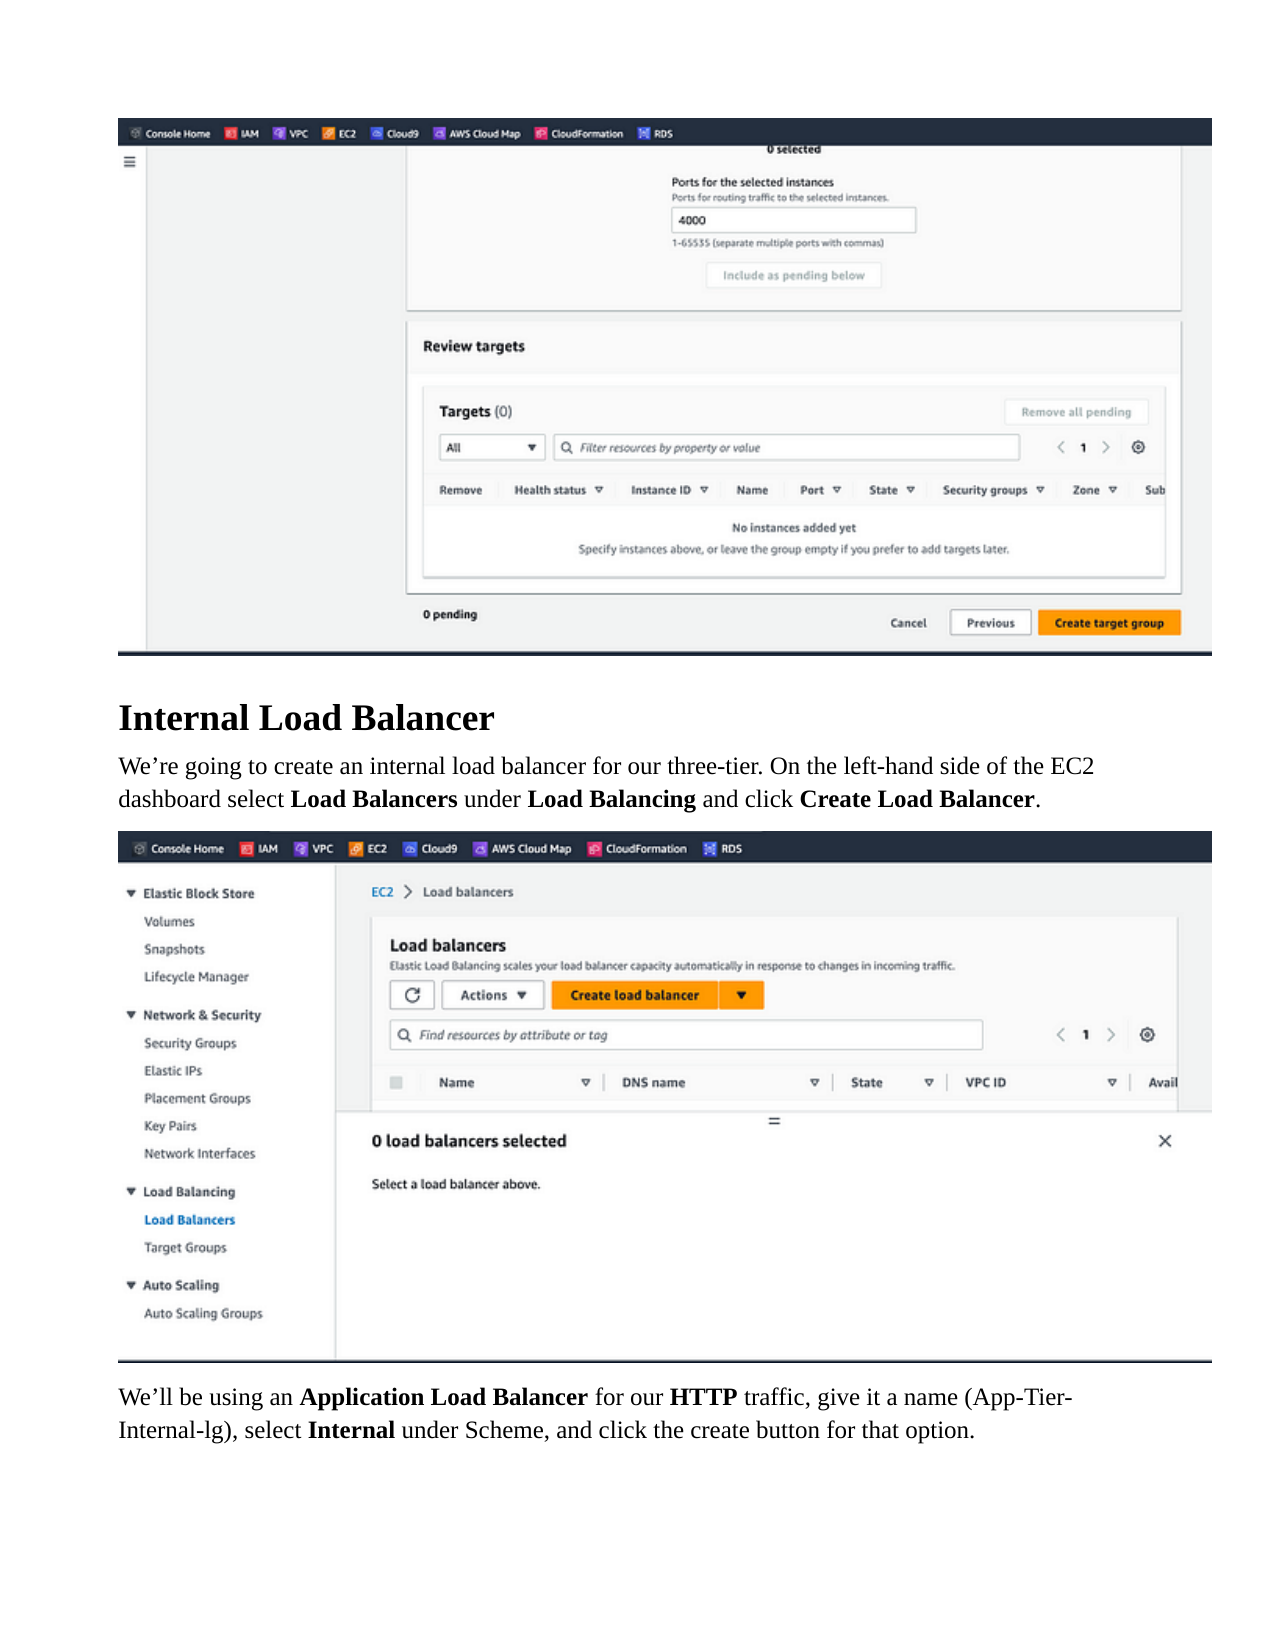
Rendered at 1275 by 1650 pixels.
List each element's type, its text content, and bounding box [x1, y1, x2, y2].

text We’re going to create an internal load balancer for our three-tier. On the left-hand side of the EC2 dashboard select Load Balancers under Load Balancing and click Create Load Balancer. [118, 751, 1157, 813]
text We’ll be using an Application Load Balancer for our HTTP traffic, give it a name (App-Tier-Internal-lg), select Internal under Scheme, and click the create button for that option. [118, 1382, 1157, 1443]
picture [118, 831, 1212, 1363]
subtitle Internal Load Balancer [118, 695, 1157, 738]
picture [118, 118, 1212, 656]
